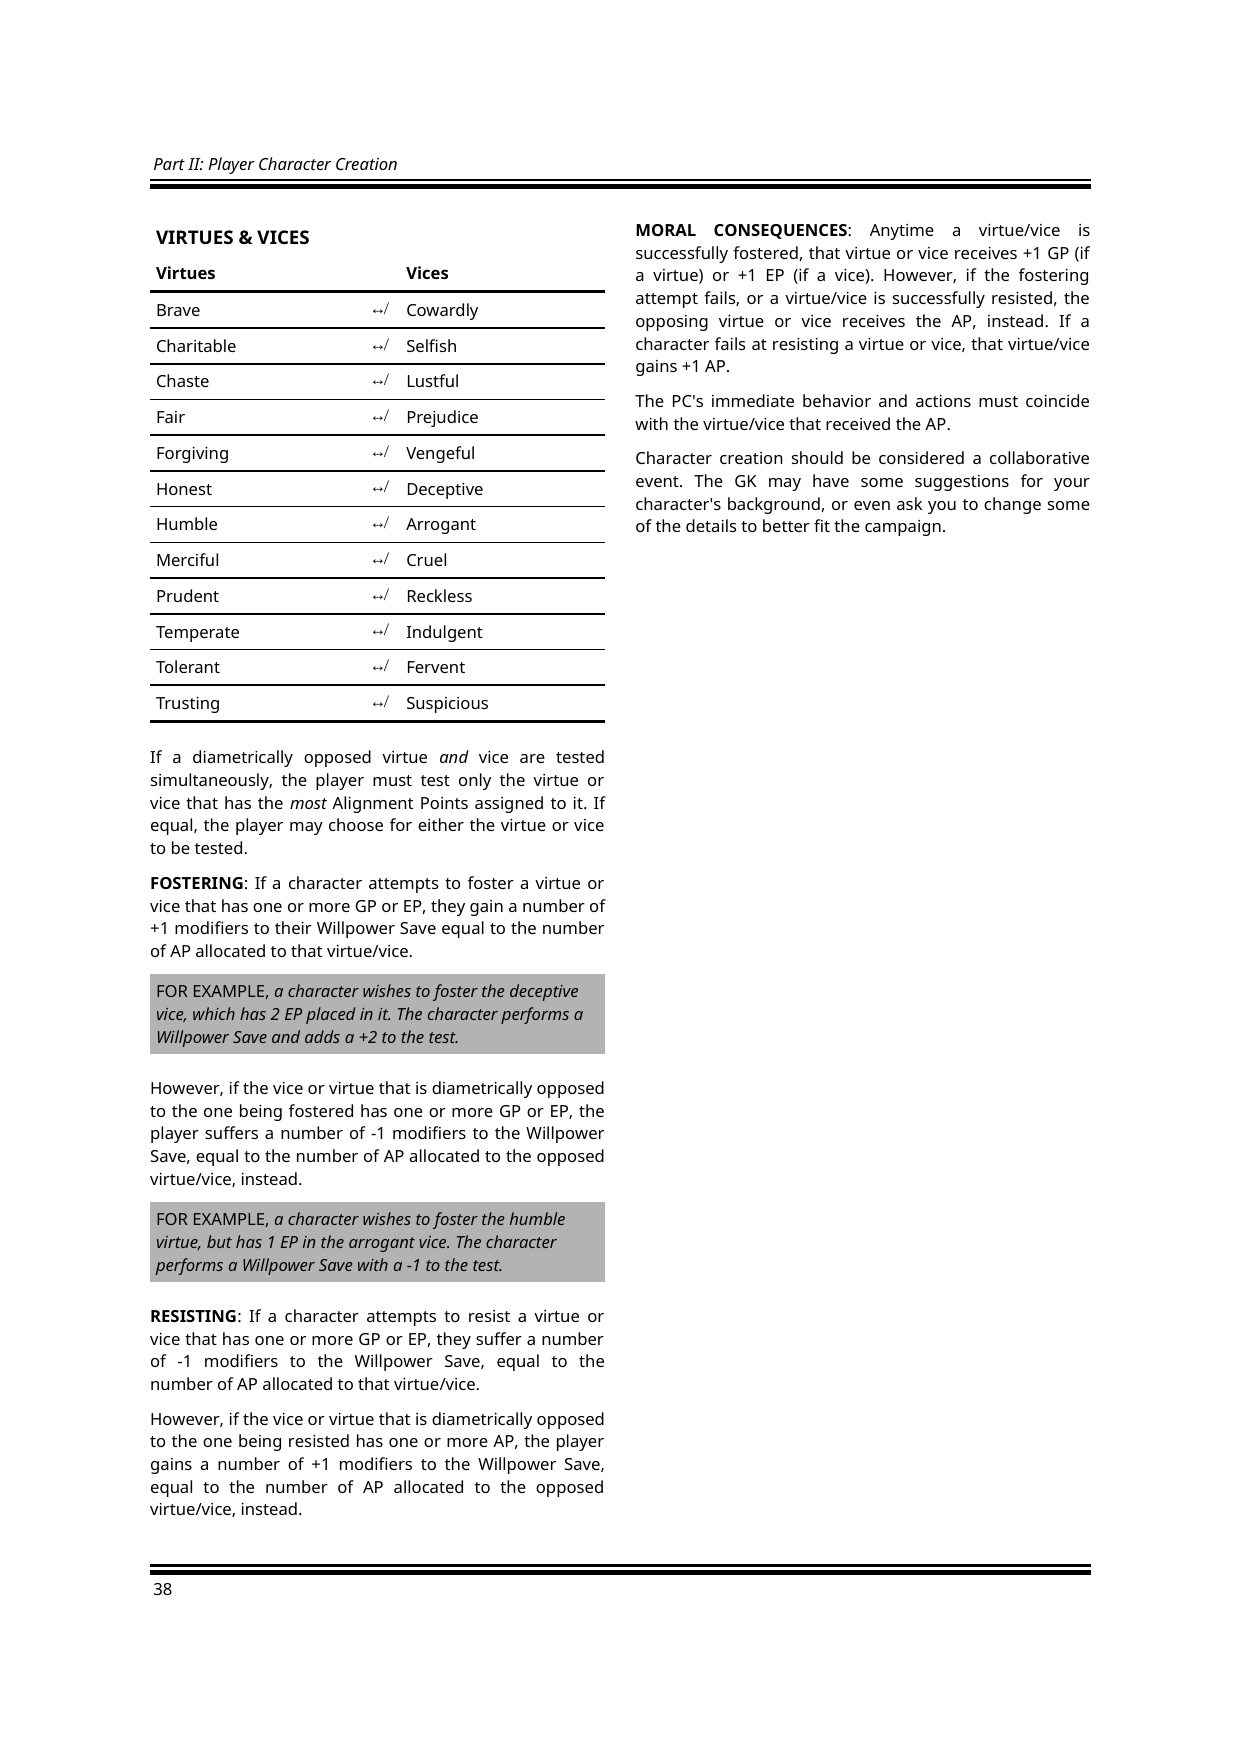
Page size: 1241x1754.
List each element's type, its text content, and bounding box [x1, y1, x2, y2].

table_cell ↮ [355, 400, 400, 434]
table_header Virtues & Vices [150, 219, 605, 256]
text However, if the vice or virtue that is diametrically opposed to the one being resisted has one or more AP, the player gains a number of +1 modifiers to the Willpower Save, equal to the number of AP allocated to the opposed virtue/vice, instead. [150, 1407, 605, 1521]
table_cell Temperate [150, 615, 355, 649]
table_cell Suspicious [400, 686, 605, 720]
table_cell Fervent [400, 650, 605, 684]
table_header FOR EXAMPLE, a character wishes to foster the deceptive vice, which has 2 EP placed in it. The character performs a Willpower Save and adds a +2 to the test. [150, 974, 605, 1054]
table_cell ↮ [355, 329, 400, 363]
table_cell Cowardly [400, 293, 605, 327]
table_header FOR EXAMPLE, a character wishes to foster the humble virtue, but has 1 EP in the arrogant vice. The character performs a Willpower Save with a -1 to the test. [150, 1202, 605, 1282]
table_cell Lustful [400, 365, 605, 398]
table_cell Charitable [150, 329, 355, 363]
table_cell Fair [150, 400, 355, 434]
table_cell Forgiving [150, 436, 355, 470]
table_cell Reckless [400, 579, 605, 613]
table_cell ↮ [355, 543, 400, 577]
table_cell Prejudice [400, 400, 605, 434]
table_cell ↮ [355, 436, 400, 470]
table_cell Humble [150, 507, 355, 541]
text FOSTERING: If a character attempts to foster a virtue or vice that has one or more GP or EP, they gain a number of +1 modifiers to their Willpower Save equal to the number of AP allocated to that virtue/vice. [150, 871, 605, 962]
table_cell Prudent [150, 579, 355, 613]
table_cell ↮ [355, 507, 400, 541]
table_cell Honest [150, 472, 355, 506]
text However, if the vice or virtue that is diametrically opposed to the one being fostered has one or more GP or EP, the player suffers a number of -1 modifiers to the Willpower Save, equal to the number of AP allocated to the opposed virtue/vice, instead. [150, 1054, 605, 1190]
table_cell Vices [400, 256, 605, 290]
table_cell Tolerant [150, 650, 355, 684]
table_cell Chaste [150, 365, 355, 398]
table_cell Cruel [400, 543, 605, 577]
table_cell Virtues [150, 256, 355, 290]
table_cell ↮ [355, 650, 400, 684]
table_cell Selfish [400, 329, 605, 363]
text The PC's immediate behavior and actions must coincide with the virtue/vice that received the AP. [635, 389, 1091, 435]
table_cell ↮ [355, 472, 400, 506]
table_cell ↮ [355, 615, 400, 649]
table_cell ↮ [355, 686, 400, 720]
table_cell Arrogant [400, 507, 605, 541]
table_cell ↮ [355, 293, 400, 327]
table_cell ↮ [355, 365, 400, 398]
table_cell Deceptive [400, 472, 605, 506]
table_cell [355, 256, 400, 290]
text Character creation should be considered a collaborative event. The GK may have some suggestions for your character's background, or even ask you to change some of the details to better fit the campaign. [635, 447, 1091, 538]
text RESISTING: If a character attempts to resist a virtue or vice that has one or more GP or EP, they suffer a number of -1 modifiers to the Willpower Save, equal to the number of AP allocated to that virtue/vice. [150, 1282, 605, 1395]
table_cell Merciful [150, 543, 355, 577]
text If a diametrically opposed virtue and vice are tested simultaneously, the player must test only the virtue or vice that has the most Alignment Points assigned to it. If equal, the player may choose for either the virtue or vice to be tested. [150, 746, 605, 859]
table_cell Indulgent [400, 615, 605, 649]
table_cell Brave [150, 293, 355, 327]
text MORAL CONSEQUENCES: Anytime a virtue/vice is successfully fostered, that virtue or vice receives +1 GP (if a virtue) or +1 EP (if a vice). However, if the fostering attempt fails, or a virtue/vice is successfully resisted, the opposing virtue or vice receives the AP, instead. If a character fails at resisting a virtue or vice, that virtue/vice gains +1 AP. [635, 219, 1091, 378]
table_cell Vengeful [400, 436, 605, 470]
table_cell ↮ [355, 579, 400, 613]
table_cell Trusting [150, 686, 355, 720]
